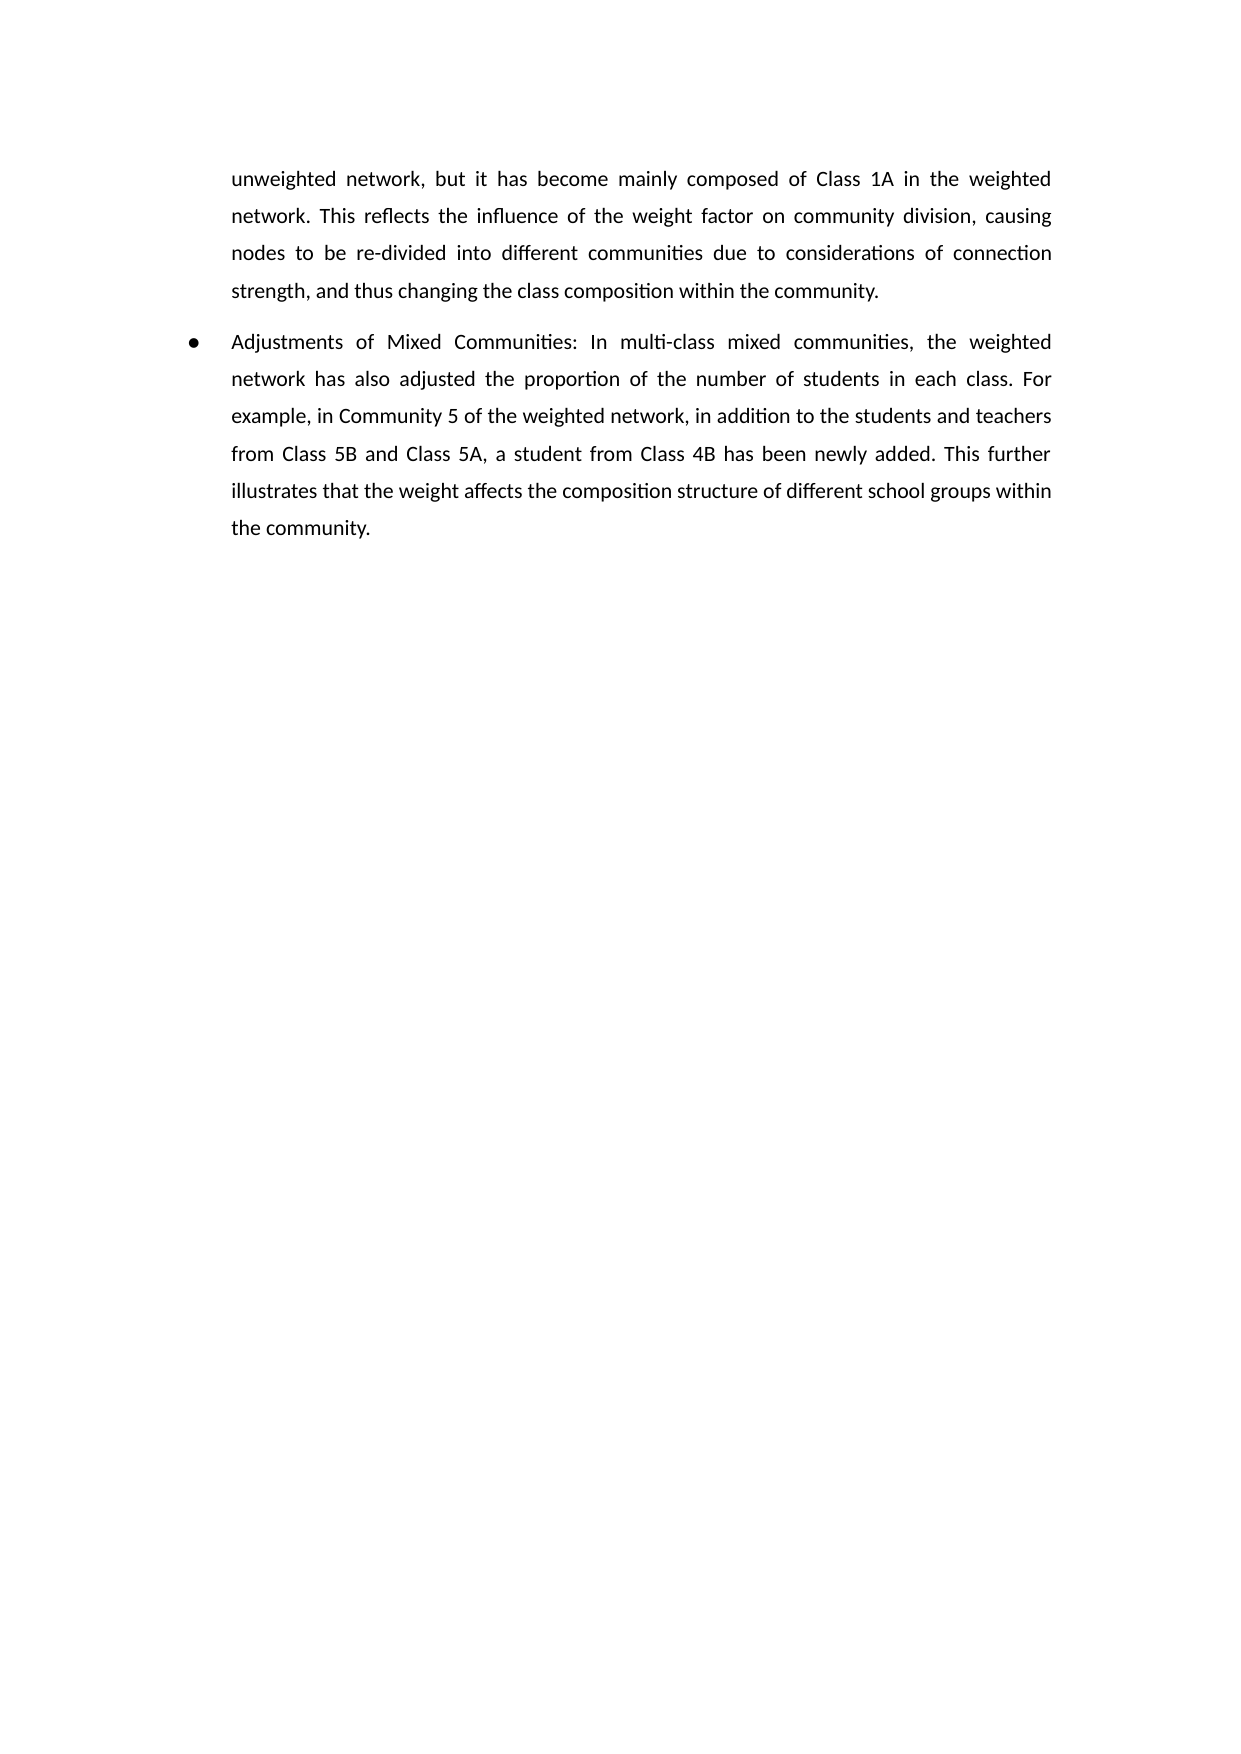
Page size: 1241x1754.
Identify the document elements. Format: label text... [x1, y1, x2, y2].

list Adjustments of Mixed Communities: In multi-class mixed communities, the weighted network has also adjusted the proportion of the number of students in each class. For example, in Community 5 of the weighted network, in addition to the students and teachers from Class 5B and Class 5A, a student from Class 4B has been newly added. This further illustrates that the weight affects the composition structure of different school groups within the community. [187, 325, 1053, 544]
list unweighted network, but it has become mainly composed of Class 1A in the weighted network. This reflects the influence of the weight factor on community division, causing nodes to be re-divided into different communities due to considerations of connection strength, and thus changing the class composition within the community. [187, 162, 1053, 306]
